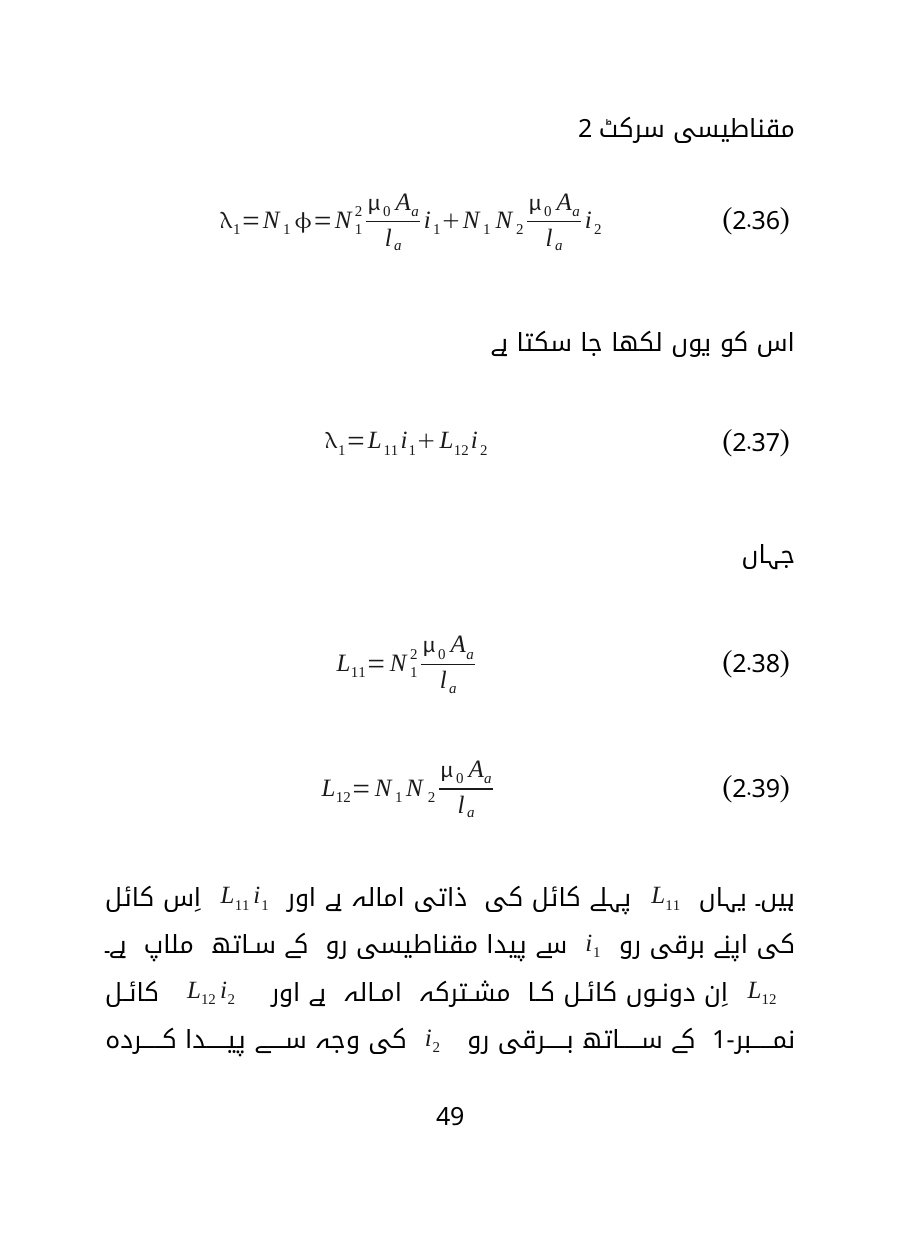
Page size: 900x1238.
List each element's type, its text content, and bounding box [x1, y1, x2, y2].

table_header (2.38) [698, 625, 795, 716]
table_header [105, 625, 698, 716]
table_header (2.37) [698, 413, 795, 485]
table_header [105, 750, 701, 840]
table_header [105, 183, 707, 273]
text جہاں [105, 531, 795, 579]
table_header (2.36) [707, 183, 795, 273]
table_header [105, 413, 698, 485]
text اس کو یوں لکھا جا سکتا ہے [105, 319, 795, 367]
text ہیں۔ یہاںپہلے کائل کی ذاتی امالہ ہے اوراِس کائل کی اپنے برقی روسے پیدا مقناطیسی رو کے ساتھ ملاپ ہے۔ اِن دونوں کائل کا مشترکہ امالہ ہے اور کائل نمبر-1 کے ساتھ برقی رو کی وجہ سے پیدا کردہ مقناطیسی رو کا ملاپ ہے۔ بالکل اسی طرح ہم دوسرے کائل کے لئے لکھ سکتے ہیں [105, 874, 795, 1064]
table_header (2.39) [701, 750, 795, 840]
